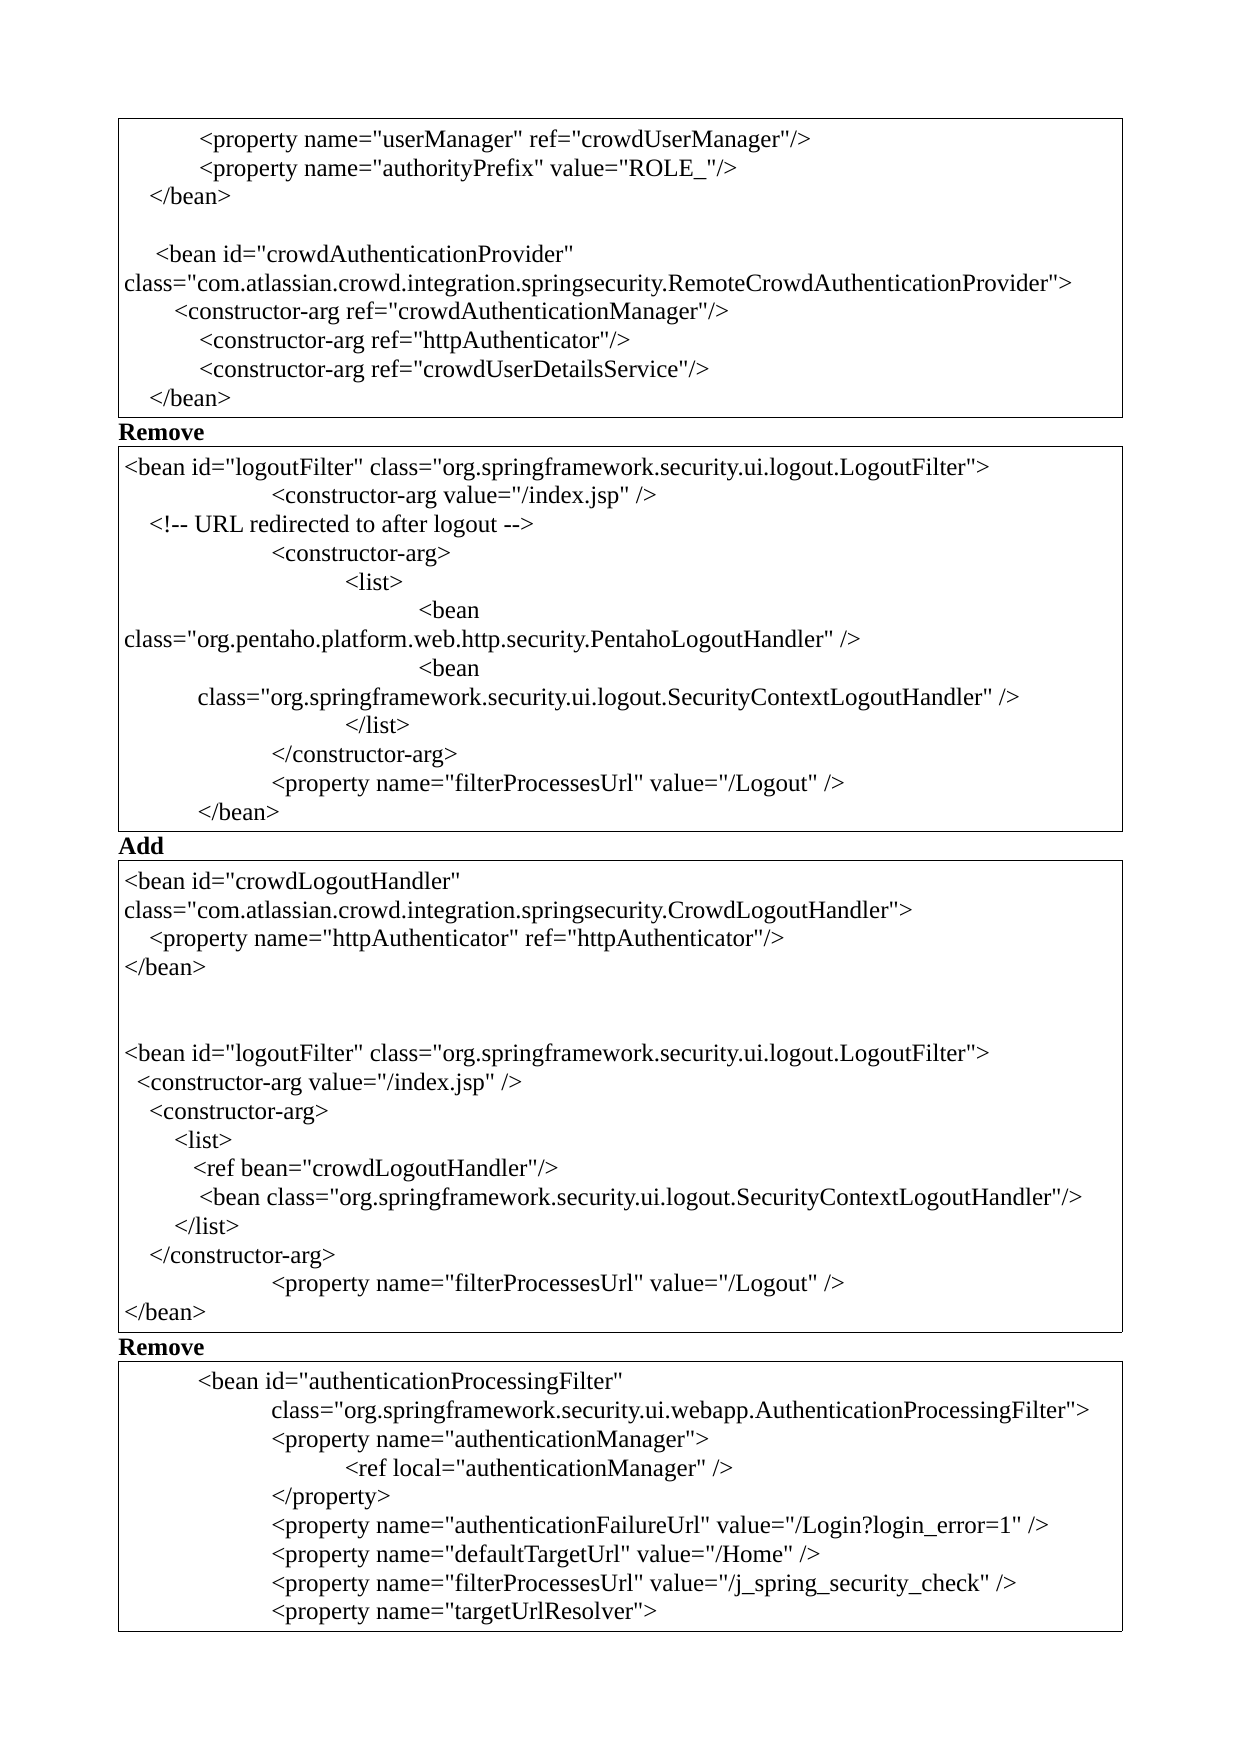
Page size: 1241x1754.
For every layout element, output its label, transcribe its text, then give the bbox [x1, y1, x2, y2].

table_header <bean id="authenticationProcessingFilter" class="org.springframework.security.ui.webapp.AuthenticationProcessingFilter"> <property name="authenticationManager"> <ref local="authenticationManager" /> </property> <property name="authenticationFailureUrl" value="/Login?login_error=1" /> <property name="defaultTargetUrl" value="/Home" /> <property name="filterProcessesUrl" value="/j_spring_security_check" /> <property name="targetUrlResolver"> [119, 1362, 1122, 1631]
text Add [118, 832, 1122, 860]
text Remove [118, 418, 1122, 446]
table_header <bean id="logoutFilter" class="org.springframework.security.ui.logout.LogoutFilter"> <constructor-arg value="/index.jsp" /> <!-- URL redirected to after logout --> <constructor-arg> <list> <bean class="org.pentaho.platform.web.http.security.PentahoLogoutHandler" /> <bean class="org.springframework.security.ui.logout.SecurityContextLogoutHandler" /> </list> </constructor-arg> <property name="filterProcessesUrl" value="/Logout" /> </bean> [119, 447, 1122, 831]
table_header <property name="userManager" ref="crowdUserManager"/> <property name="authorityPrefix" value="ROLE_"/> </bean> <bean id="crowdAuthenticationProvider" class="com.atlassian.crowd.integration.springsecurity.RemoteCrowdAuthenticationProvider"> <constructor-arg ref="crowdAuthenticationManager"/> <constructor-arg ref="httpAuthenticator"/> <constructor-arg ref="crowdUserDetailsService"/> </bean> [119, 119, 1122, 417]
table_header <bean id="crowdLogoutHandler" class="com.atlassian.crowd.integration.springsecurity.CrowdLogoutHandler"> <property name="httpAuthenticator" ref="httpAuthenticator"/> </bean> <bean id="logoutFilter" class="org.springframework.security.ui.logout.LogoutFilter"> <constructor-arg value="/index.jsp" /> <constructor-arg> <list> <ref bean="crowdLogoutHandler"/> <bean class="org.springframework.security.ui.logout.SecurityContextLogoutHandler"/> </list> </constructor-arg> <property name="filterProcessesUrl" value="/Logout" /> </bean> [119, 861, 1122, 1332]
text Remove [118, 1333, 1122, 1361]
